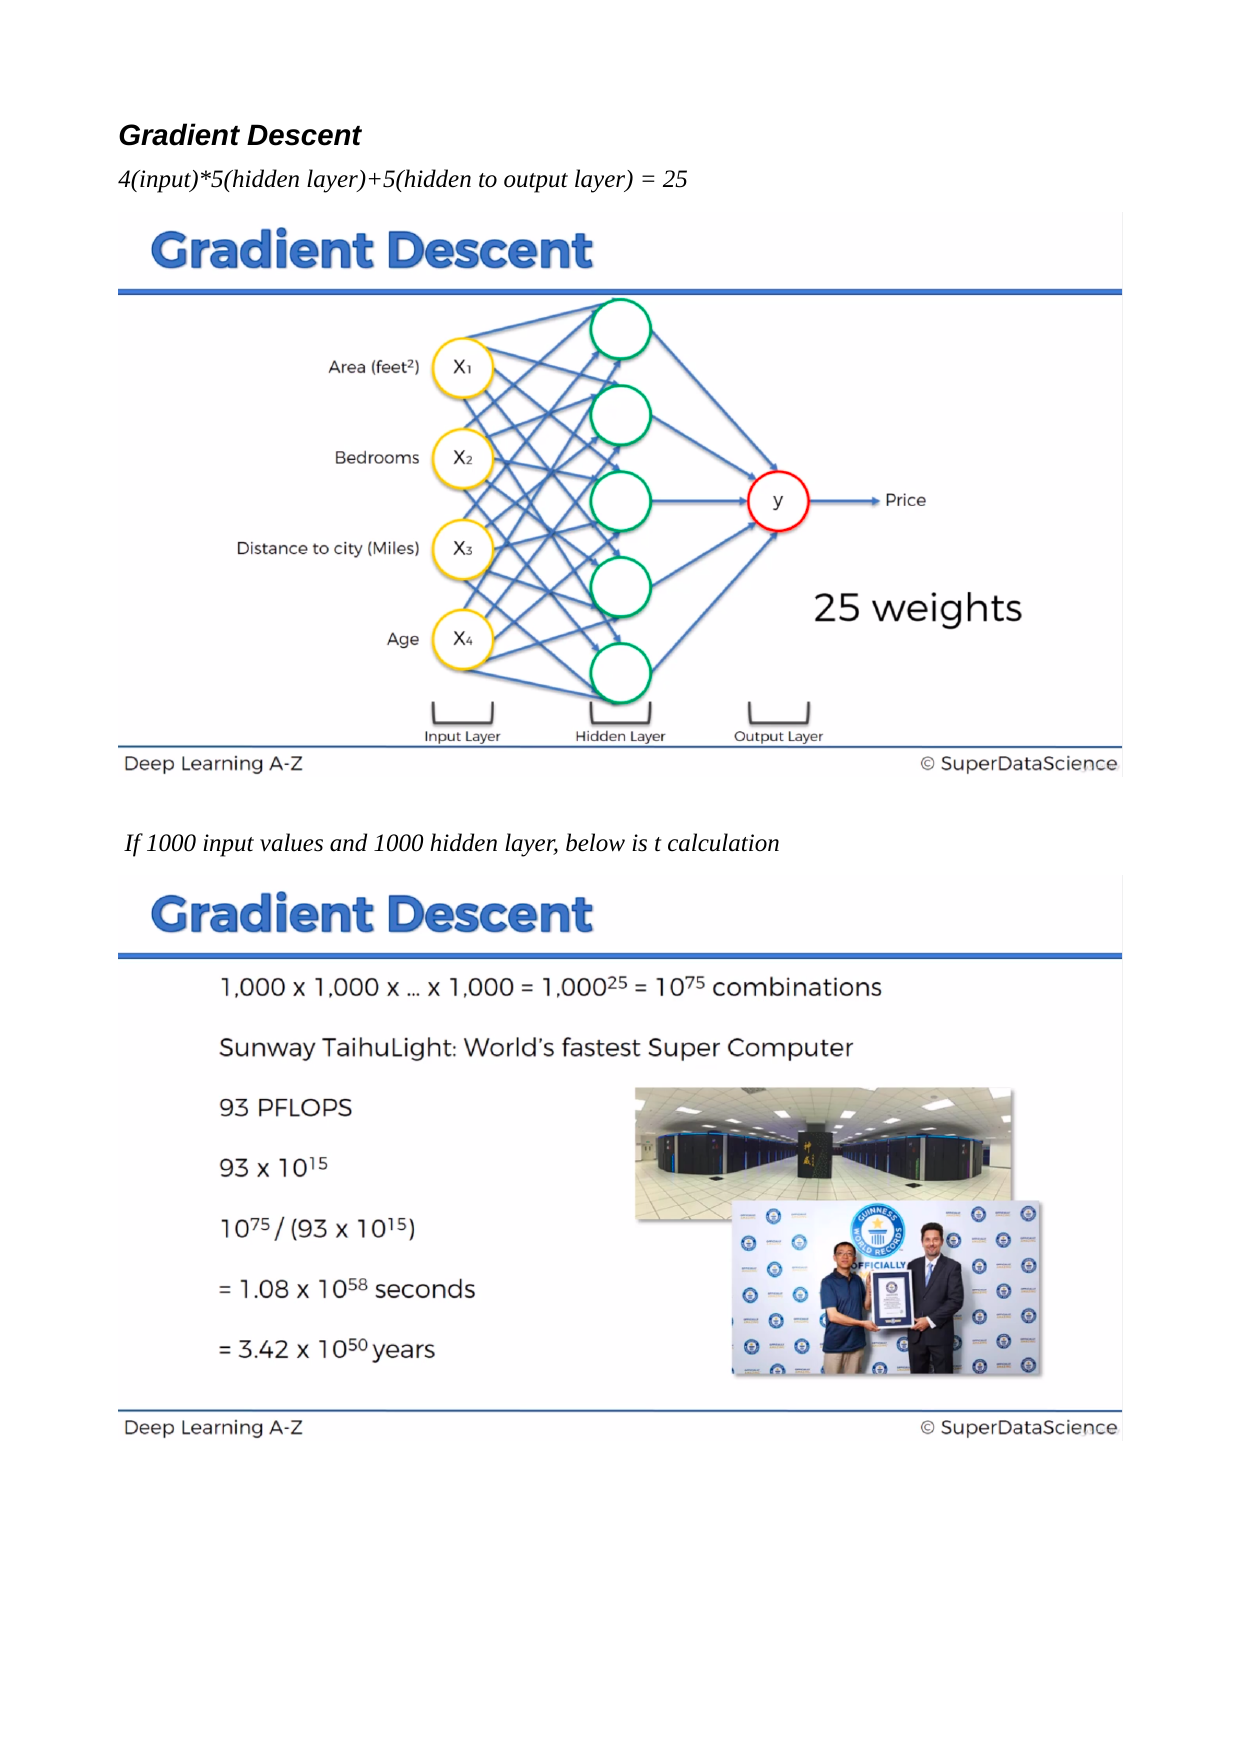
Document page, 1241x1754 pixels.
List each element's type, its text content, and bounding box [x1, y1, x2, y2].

picture [118, 212, 1123, 777]
picture [118, 875, 1123, 1441]
subtitle Gradient Descent [118, 118, 1122, 152]
text If 1000 input values and 1000 hidden layer, below is t calculation [118, 828, 1122, 857]
text 4(input)*5(hidden layer)+5(hidden to output layer) = 25 [118, 164, 1122, 193]
